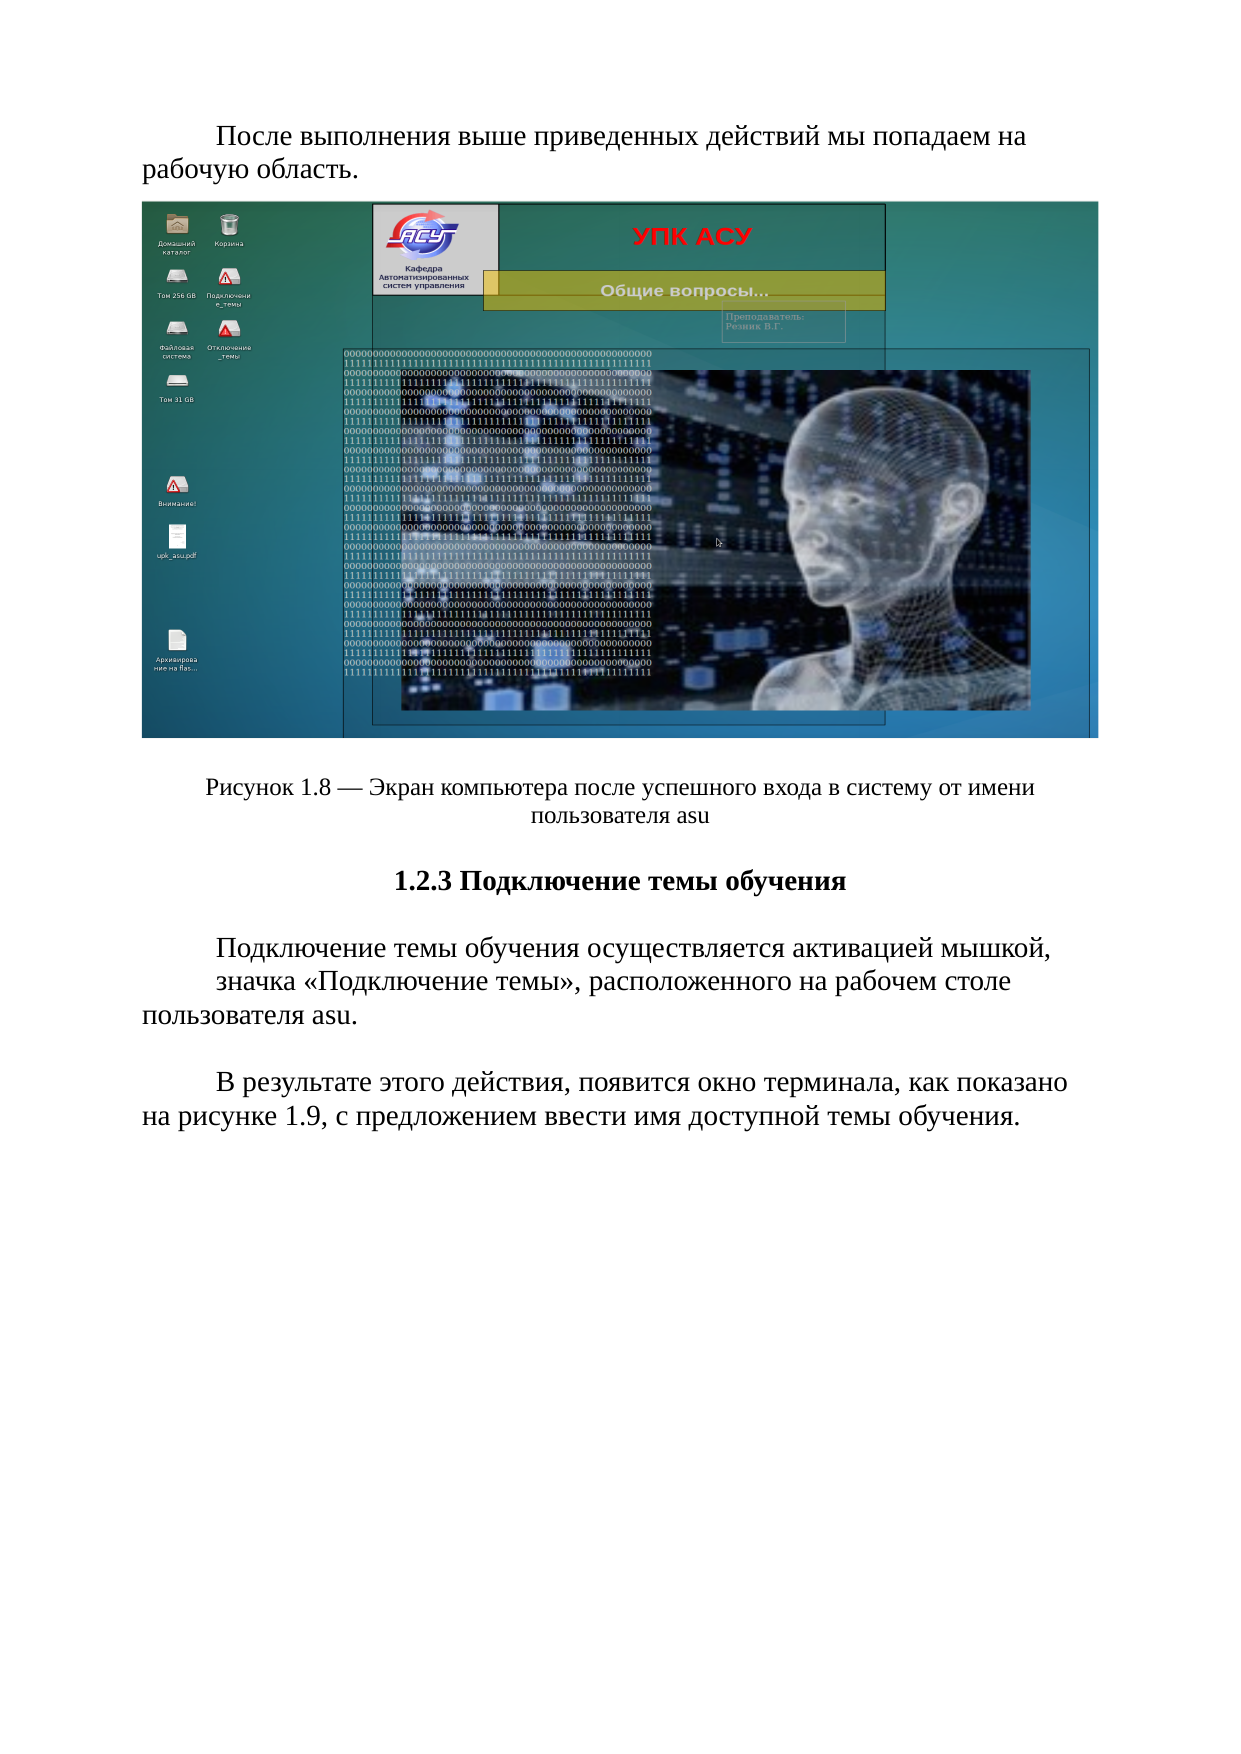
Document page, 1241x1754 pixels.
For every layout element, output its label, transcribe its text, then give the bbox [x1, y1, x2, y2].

text Подключение темы обучения осуществляется активацией мышкой, [142, 930, 1098, 963]
text значка «Подключение темы», расположенного на рабочем столе пользователя asu. [142, 963, 1098, 1031]
text Рисунок 1.8 — Экран компьютера после успешного входа в систему от имени [142, 772, 1098, 801]
picture [141, 200, 1099, 739]
text 1.2.3 Подключение темы обучения [142, 863, 1098, 896]
text В результате этого действия, появится окно терминала, как показано на рисунке 1.9, с предложением ввести имя доступной темы обучения. [142, 1064, 1098, 1131]
text После выполнения выше приведенных действий мы попадаем на рабочую область. [142, 118, 1098, 185]
text пользователя asu [142, 801, 1098, 829]
